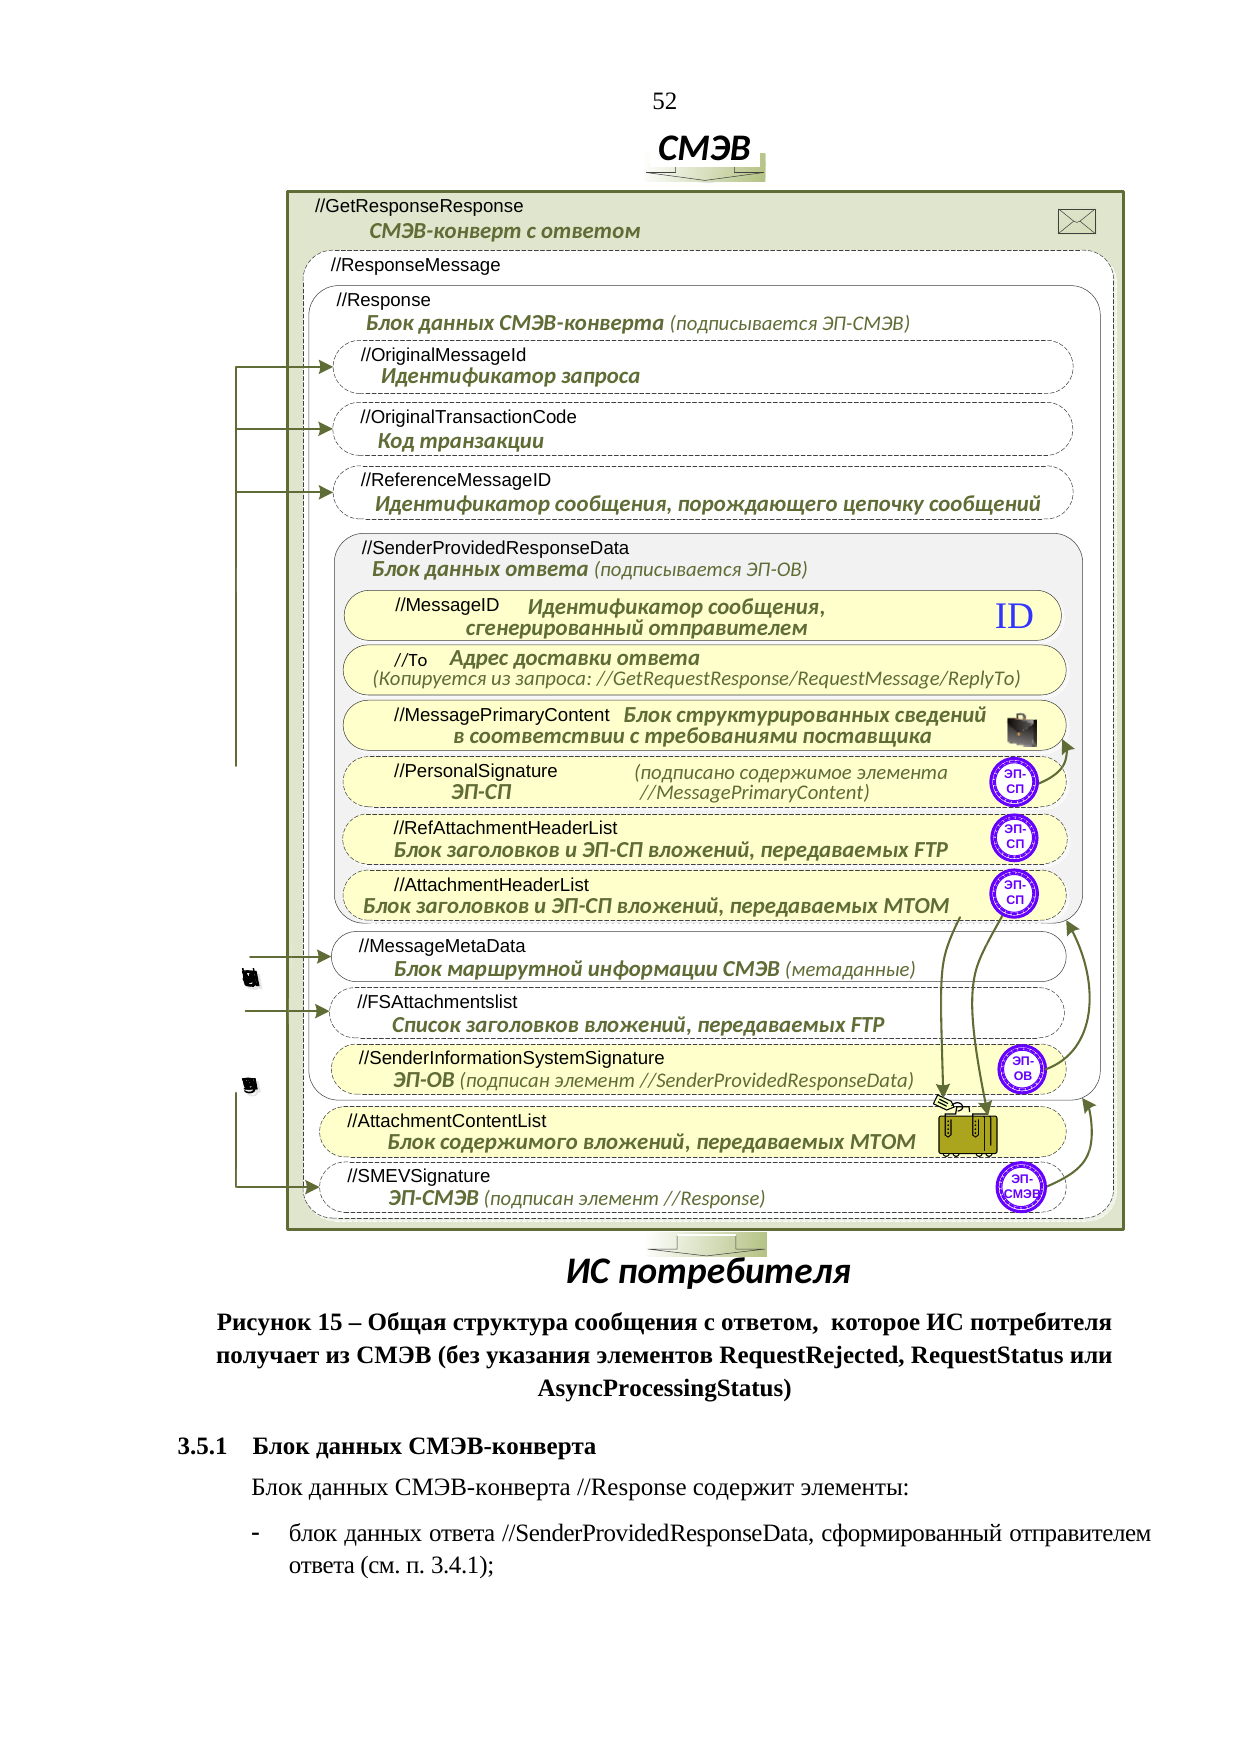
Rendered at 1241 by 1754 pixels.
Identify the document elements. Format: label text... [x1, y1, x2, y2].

subtitle Блок данных СМЭВ-конверта [177, 1431, 1152, 1459]
list Рисунок 15 – Общая структура сообщения с ответом, которое ИС потребителя получает из СМЭВ (без указания элементов RequestRejected, RequestStatus или AsyncProcessingStatus) [177, 118, 1152, 1402]
list блок данных ответа //SenderProvidedResponseData, сформированный отправителем ответа (см. п. 3.4.1); [251, 1518, 1152, 1579]
text Блок данных СМЭВ-конверта //Response содержит элементы: [177, 1472, 1152, 1501]
